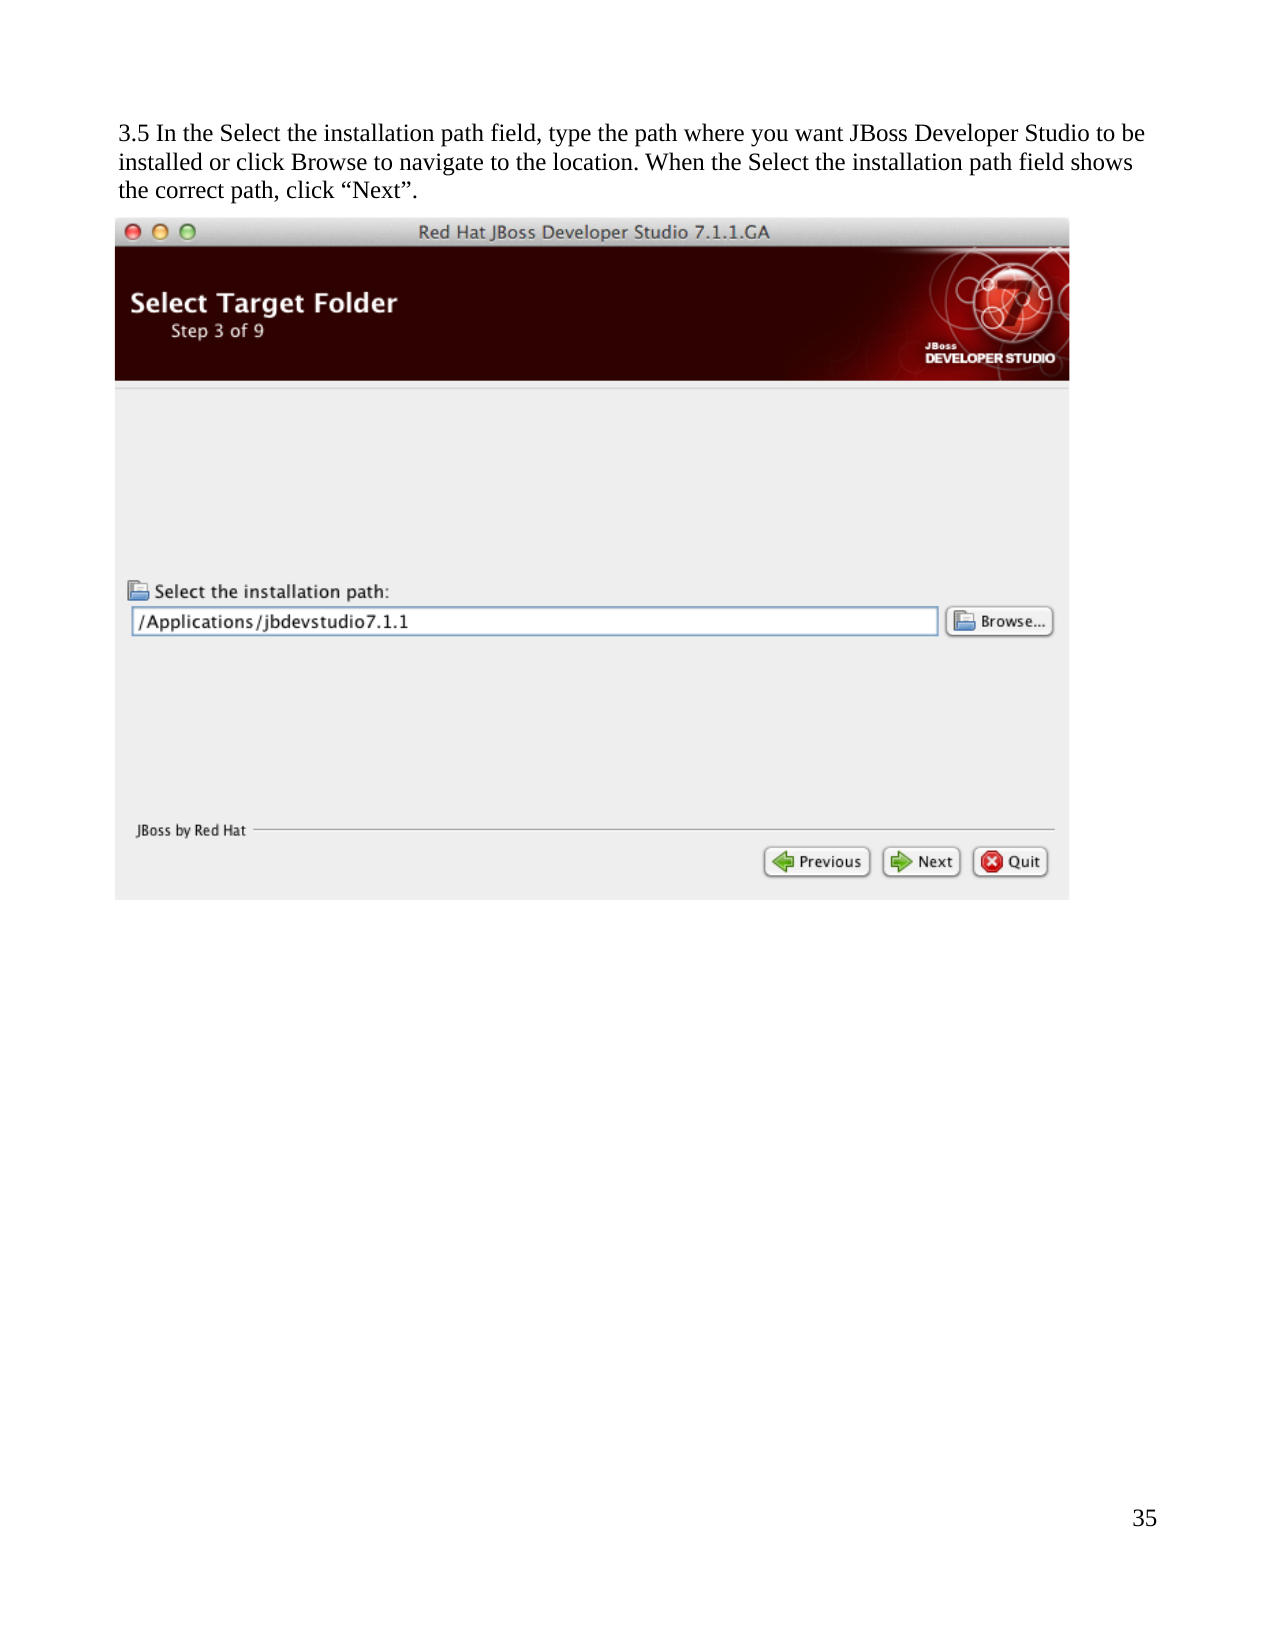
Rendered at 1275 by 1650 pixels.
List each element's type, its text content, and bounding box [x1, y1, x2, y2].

picture [114, 217, 1070, 900]
text 3.5 In the Select the installation path field, type the path where you want JBoss Developer Studio to be installed or click Browse to navigate to the location. When the Select the installation path field shows the correct path, click “Next”. [118, 118, 1157, 204]
